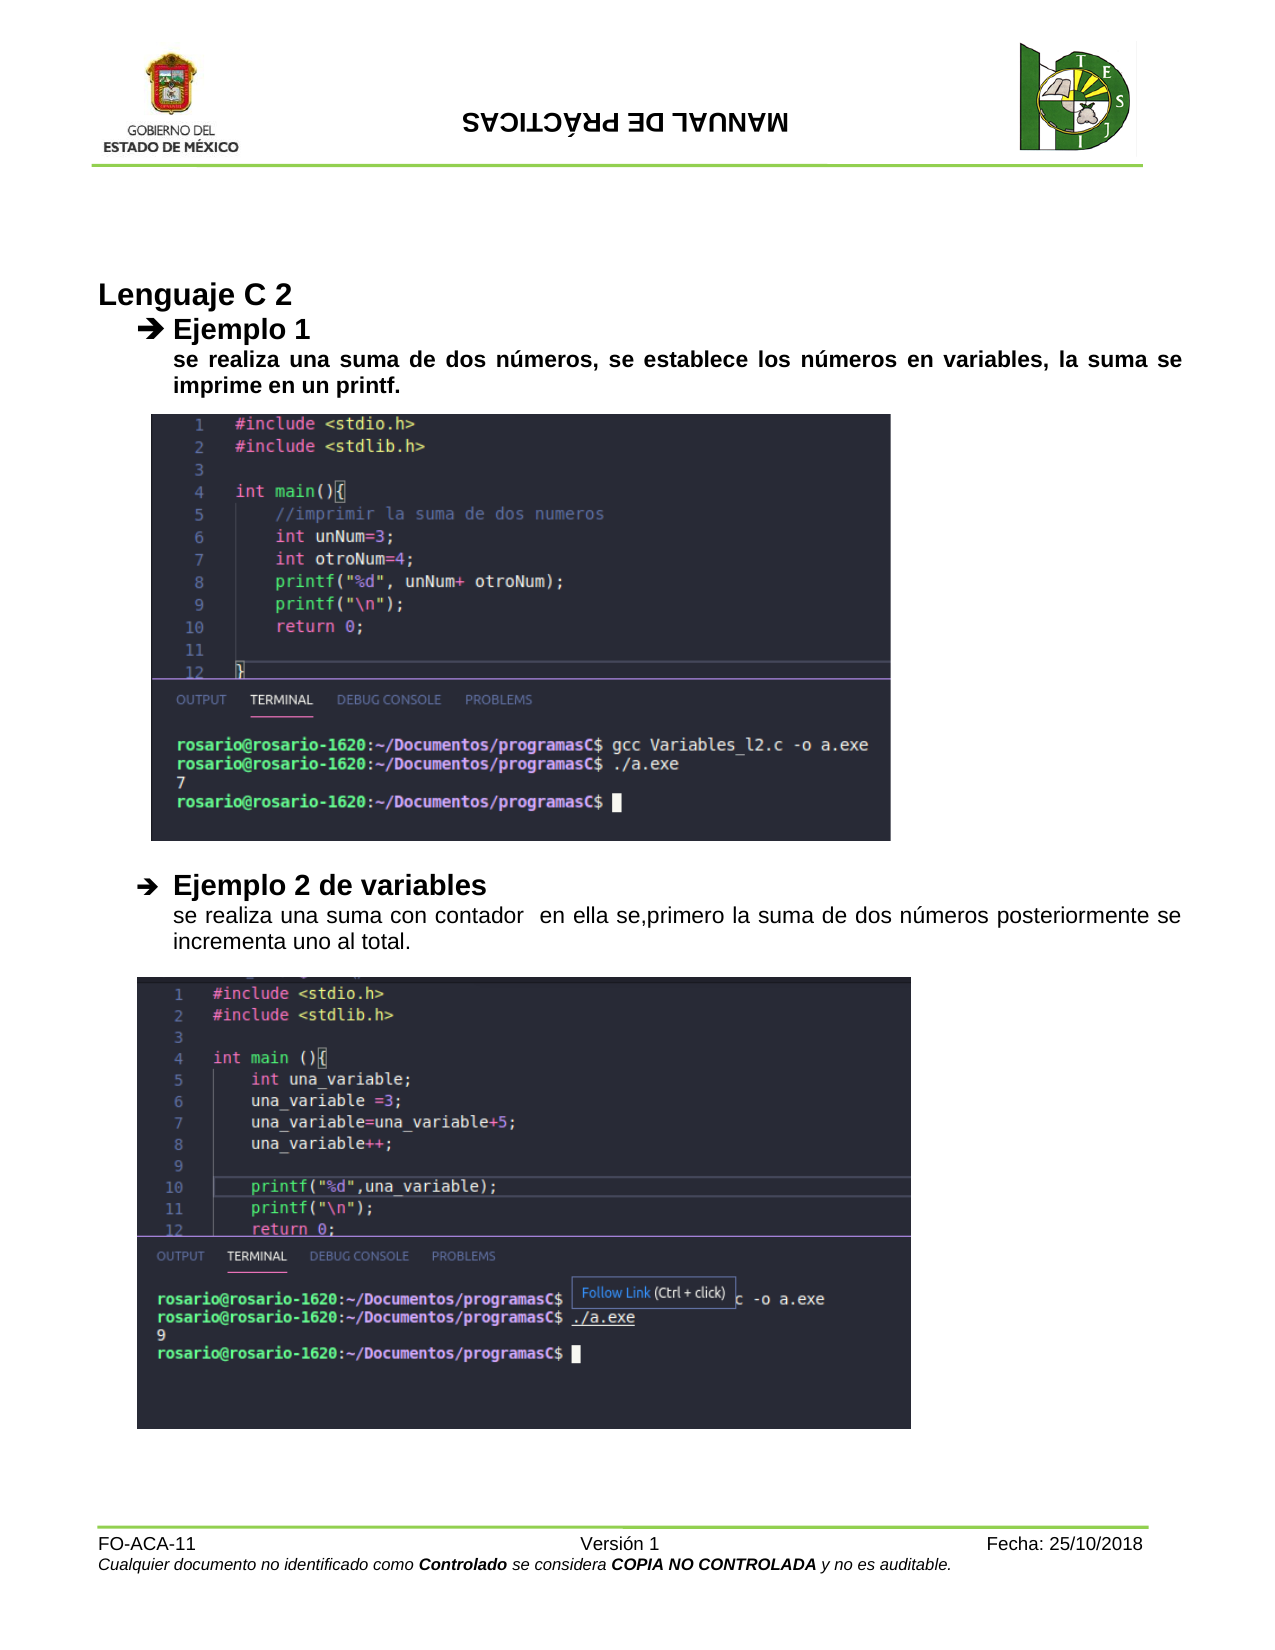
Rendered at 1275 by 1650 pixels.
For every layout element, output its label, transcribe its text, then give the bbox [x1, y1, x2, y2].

list Ejemplo 2 de variables [135, 868, 1183, 902]
list se realiza una suma de dos números, se establece los números en variables, la suma se imprime en un printf. [135, 346, 1183, 398]
list Ejemplo 1 [135, 312, 1183, 346]
picture [137, 977, 911, 1429]
picture [1018, 41, 1137, 157]
picture [151, 414, 891, 841]
picture [95, 42, 241, 161]
text Lenguaje C 2 [98, 276, 1183, 312]
list se realiza una suma con contador en ella se,primero la suma de dos números posteriormente se incrementa uno al total. [135, 902, 1183, 954]
